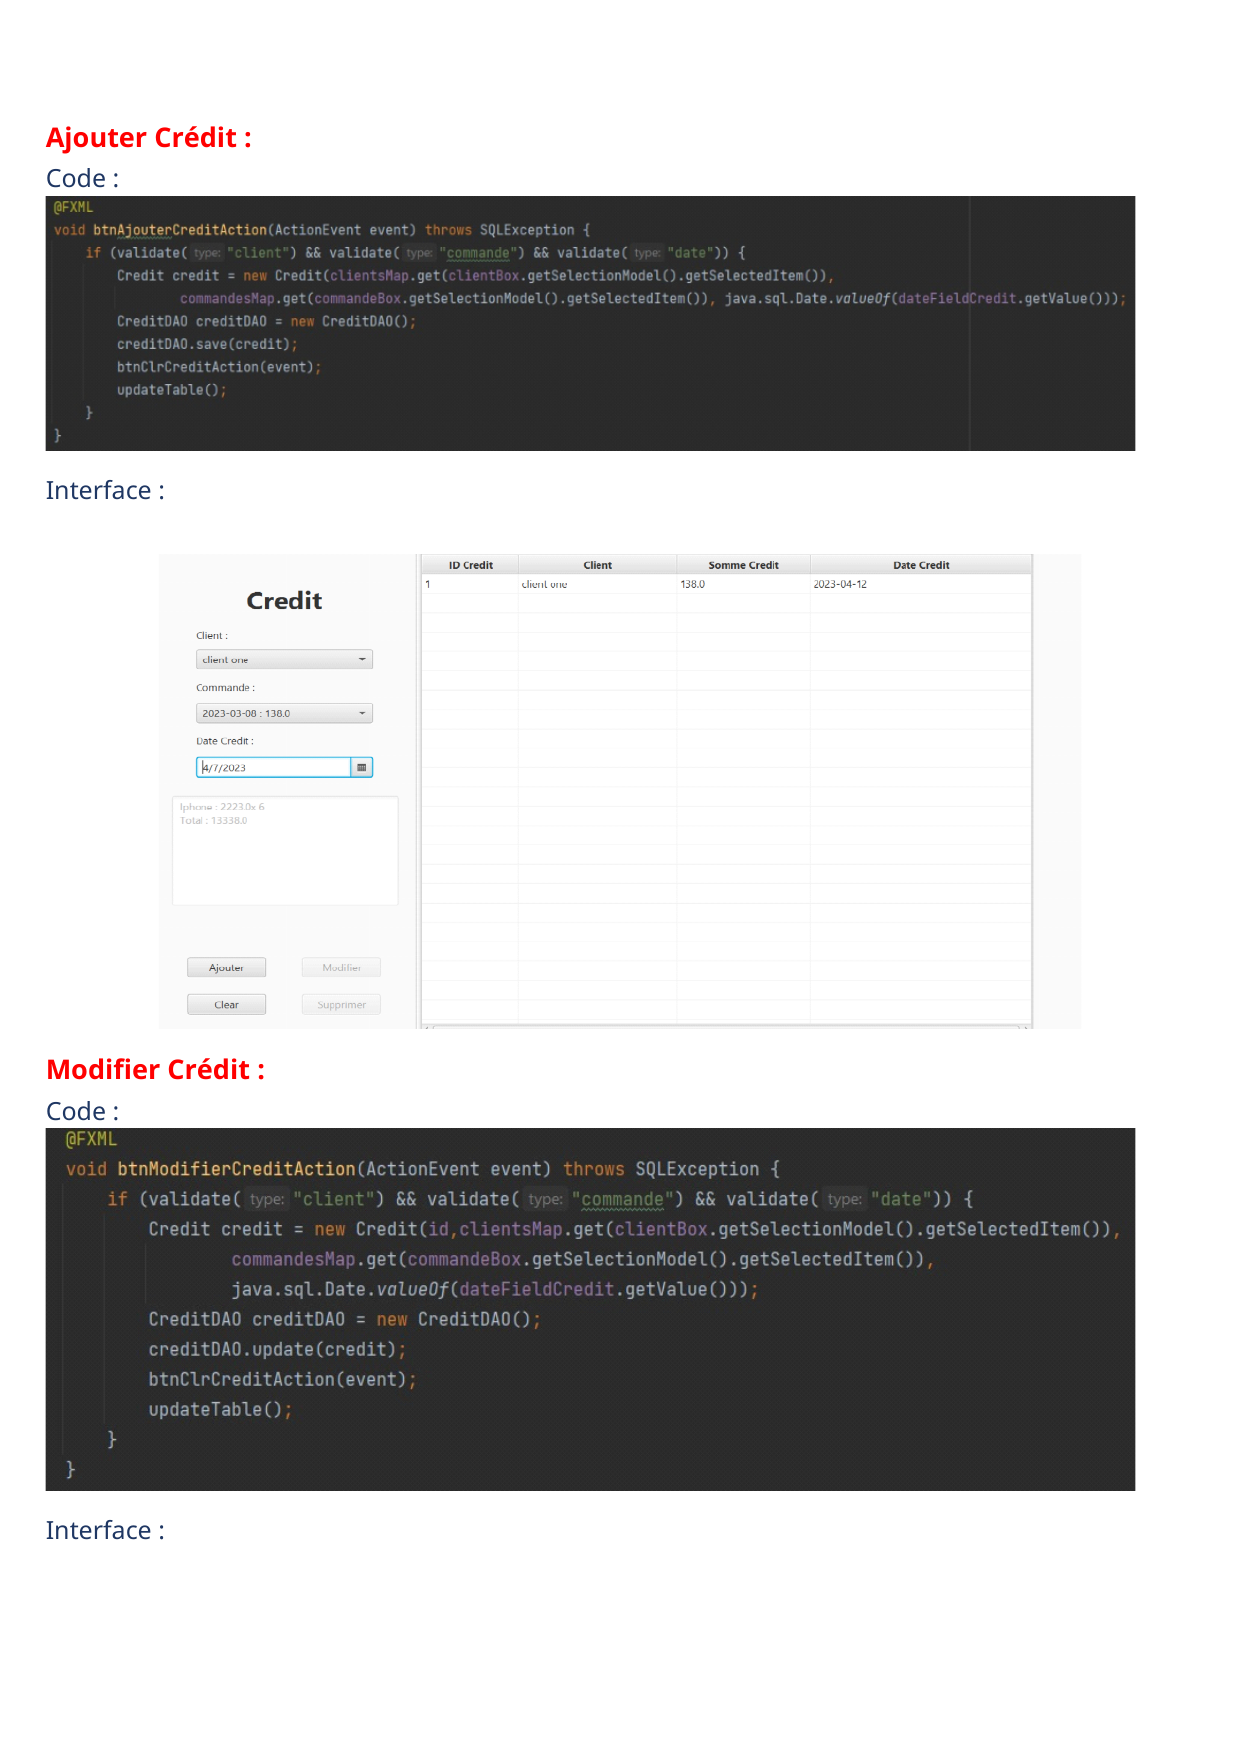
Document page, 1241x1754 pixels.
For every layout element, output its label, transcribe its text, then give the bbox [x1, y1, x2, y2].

text Code : [46, 1093, 1195, 1127]
text Code : [46, 161, 1195, 195]
text Modifier Crédit : [46, 1050, 1195, 1087]
text Interface : [46, 473, 1195, 507]
text Ajouter Crédit : [46, 118, 1195, 155]
text Interface : [46, 1512, 1195, 1546]
